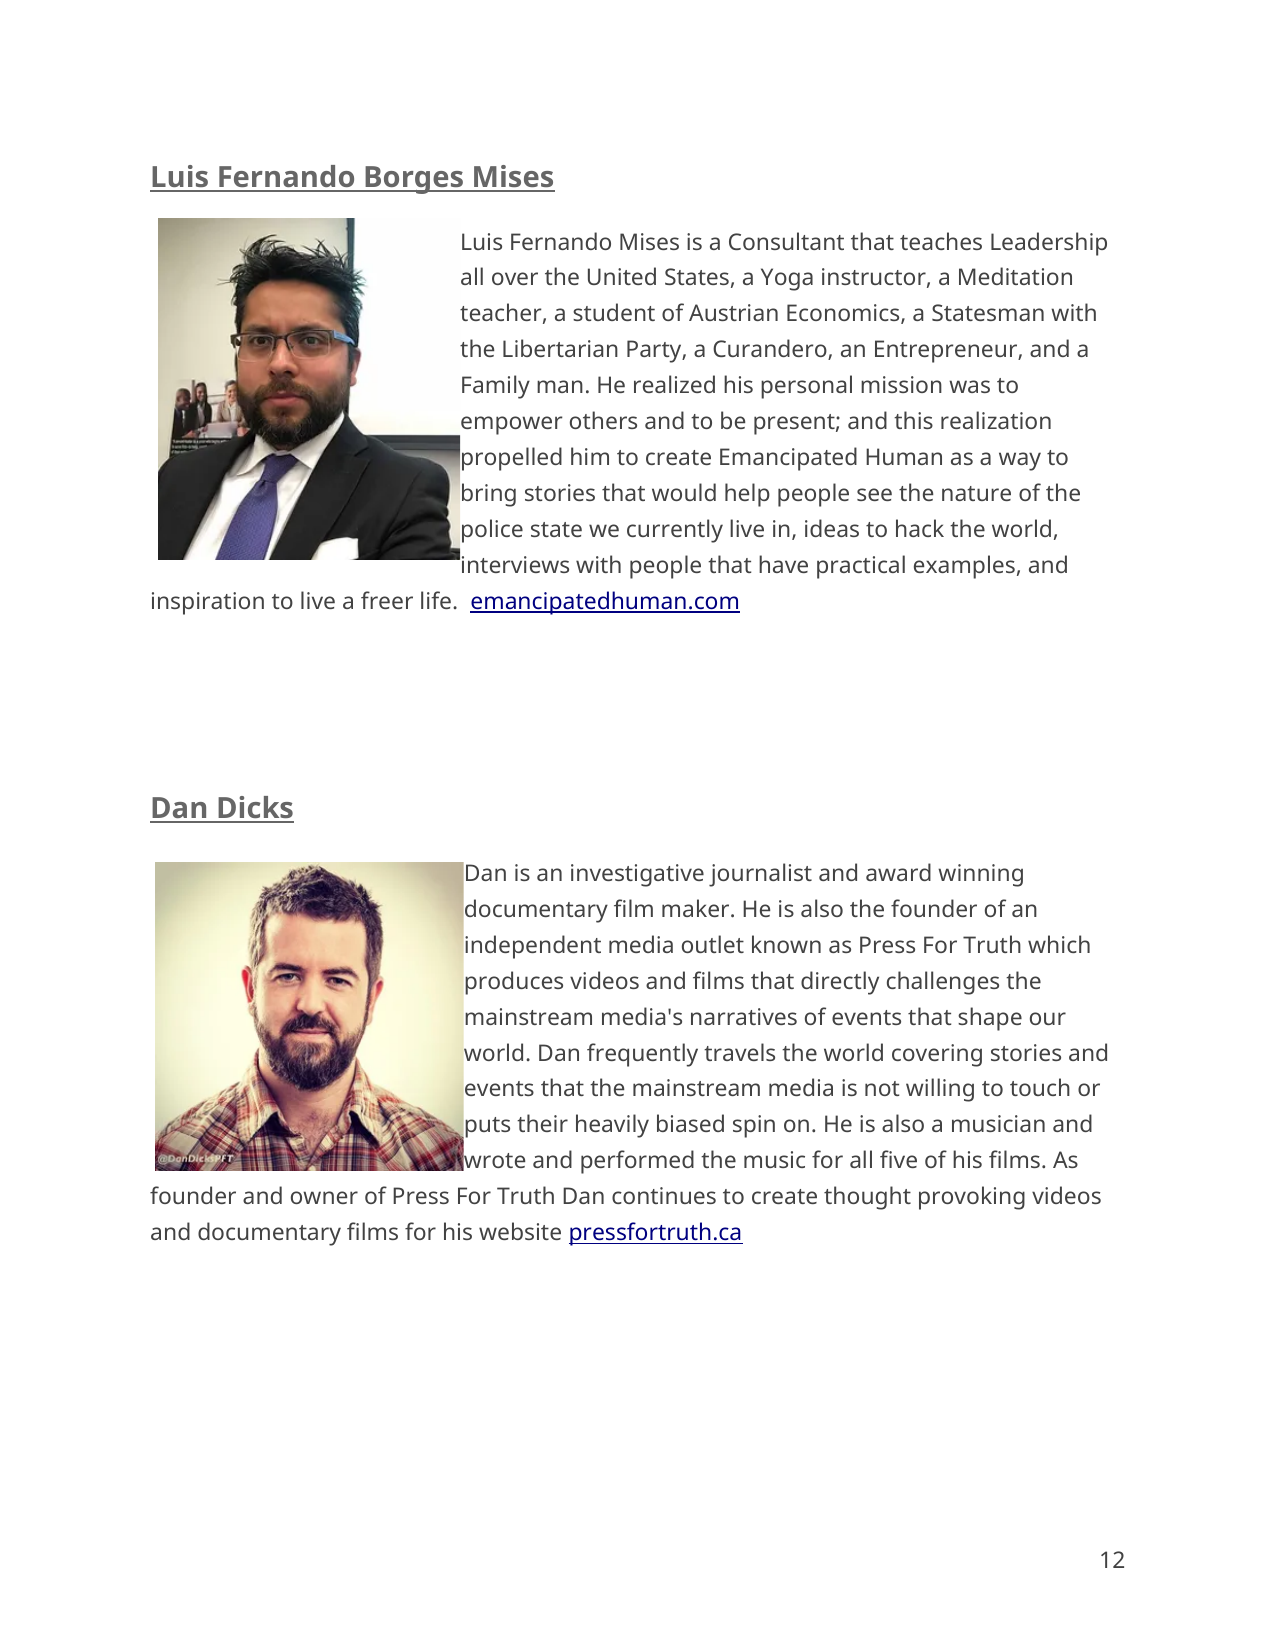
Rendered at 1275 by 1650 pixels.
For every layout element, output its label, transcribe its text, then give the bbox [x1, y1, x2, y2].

text Luis Fernando Mises is a Consultant that teaches Leadership all over the United States, a Yoga instructor, a Meditation teacher, a student of Austrian Economics, a Statesman with the Libertarian Party, a Curandero, an Entrepreneur, and a Family man. He realized his personal mission was to empower others and to be present; and this realization propelled him to create Emancipated Human as a way to bring stories that would help people see the nature of the police state we currently live in, ideas to hack the world, interviews with people that have practical examples, and inspiration to live a freer life. emancipatedhuman.com [150, 225, 1125, 616]
picture [158, 218, 461, 560]
subtitle Luis Fernando Borges Mises [150, 156, 1125, 196]
subtitle Dan Dicks [150, 788, 1125, 827]
picture [155, 862, 464, 1171]
text Dan is an investigative journalist and award winning documentary film maker. He is also the founder of an independent media outlet known as Press For Truth which produces videos and films that directly challenges the mainstream media's narratives of events that shape our world. Dan frequently travels the world covering stories and events that the mainstream media is not willing to touch or puts their heavily biased spin on. He is also a musician and wrote and performed the music for all five of his films. As founder and owner of Press For Truth Dan continues to create thought provoking videos and documentary films for his website pressfortruth.ca [150, 857, 1125, 1247]
